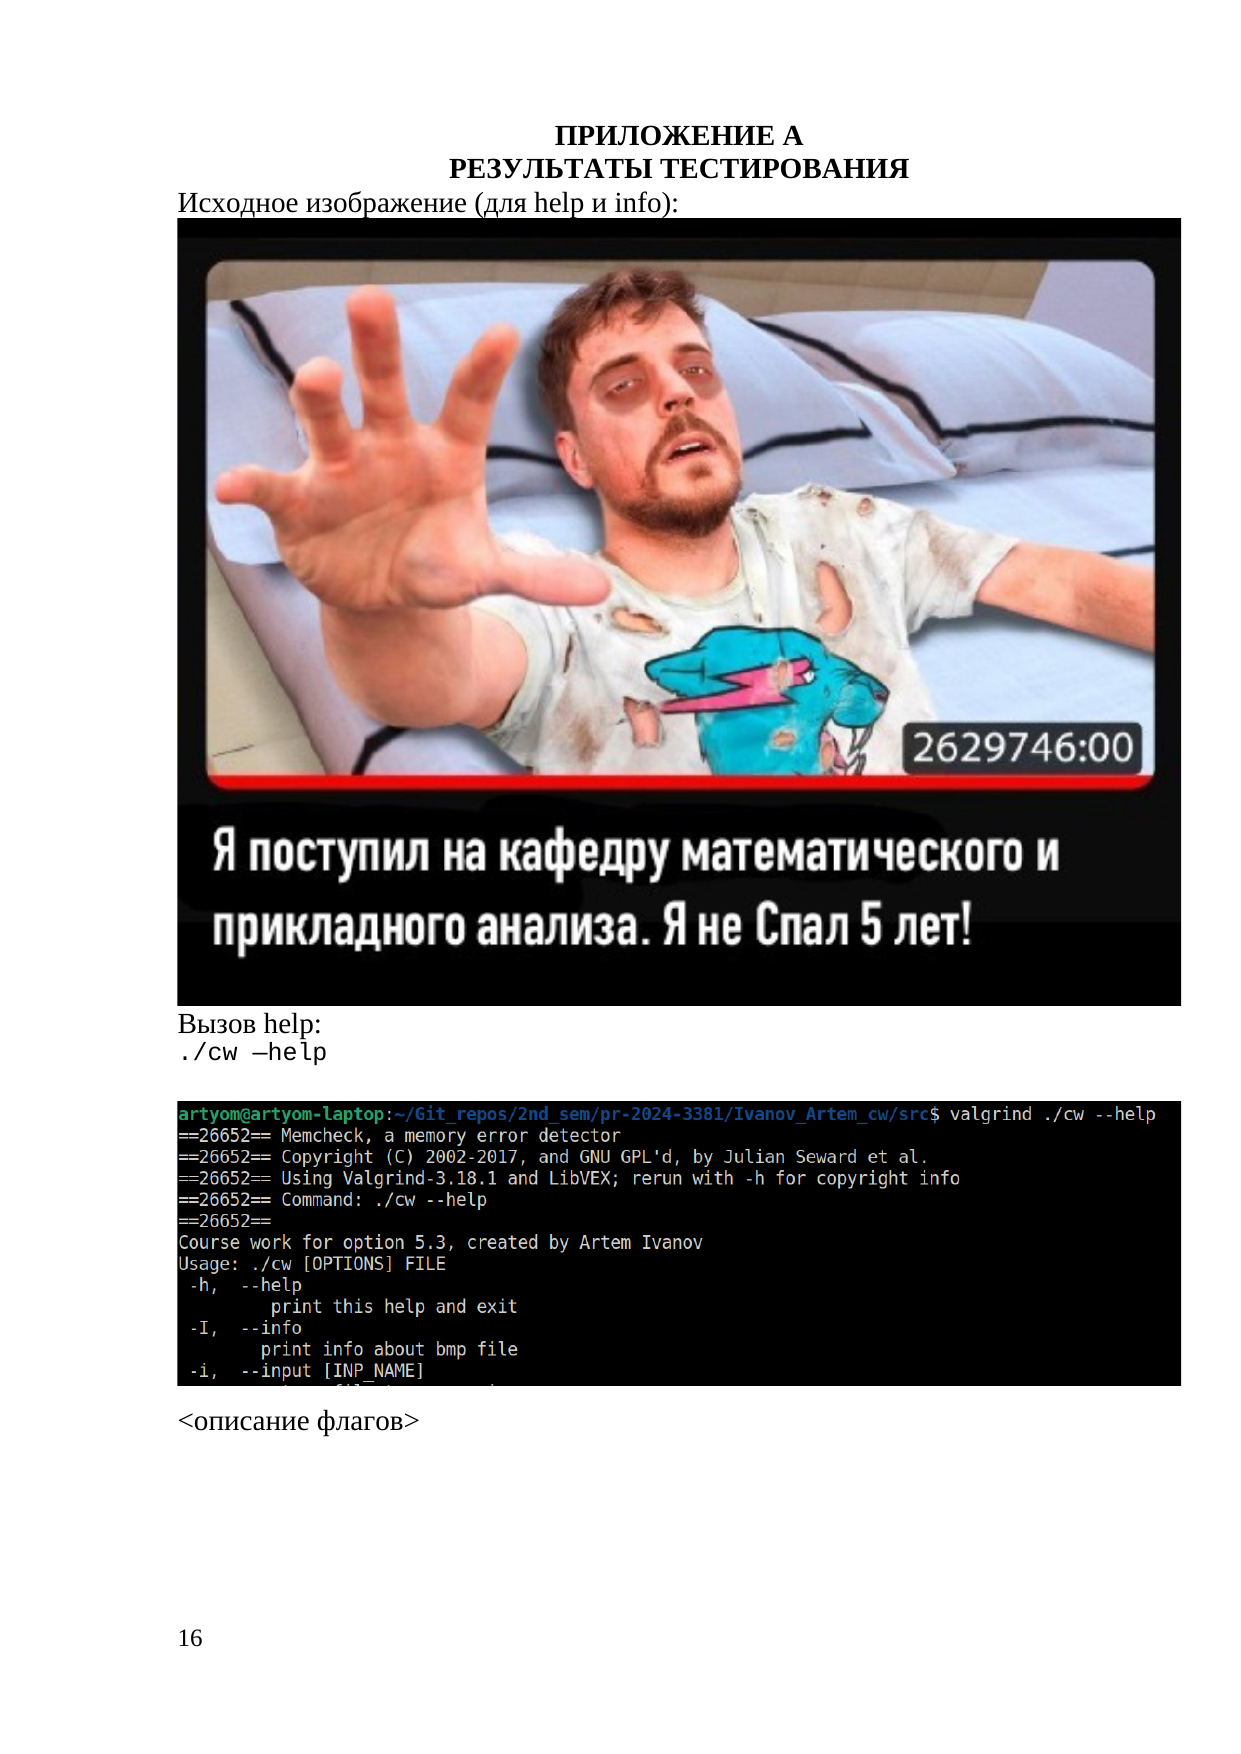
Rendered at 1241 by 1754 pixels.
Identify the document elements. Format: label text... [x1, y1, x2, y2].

text ПРИЛОЖЕНИЕ А [177, 118, 1181, 152]
subtitle Исходное изображение (для help и info): [177, 185, 1181, 218]
picture [177, 1101, 1182, 1386]
subtitle ./cw —help [177, 1039, 1181, 1068]
subtitle РЕЗУЛЬТАТЫ ТЕСТИРОВАНИЯ [177, 152, 1181, 185]
picture [177, 218, 1182, 1006]
text <описание флагов> [177, 1386, 1181, 1436]
subtitle Вызов help: [177, 1006, 1181, 1039]
